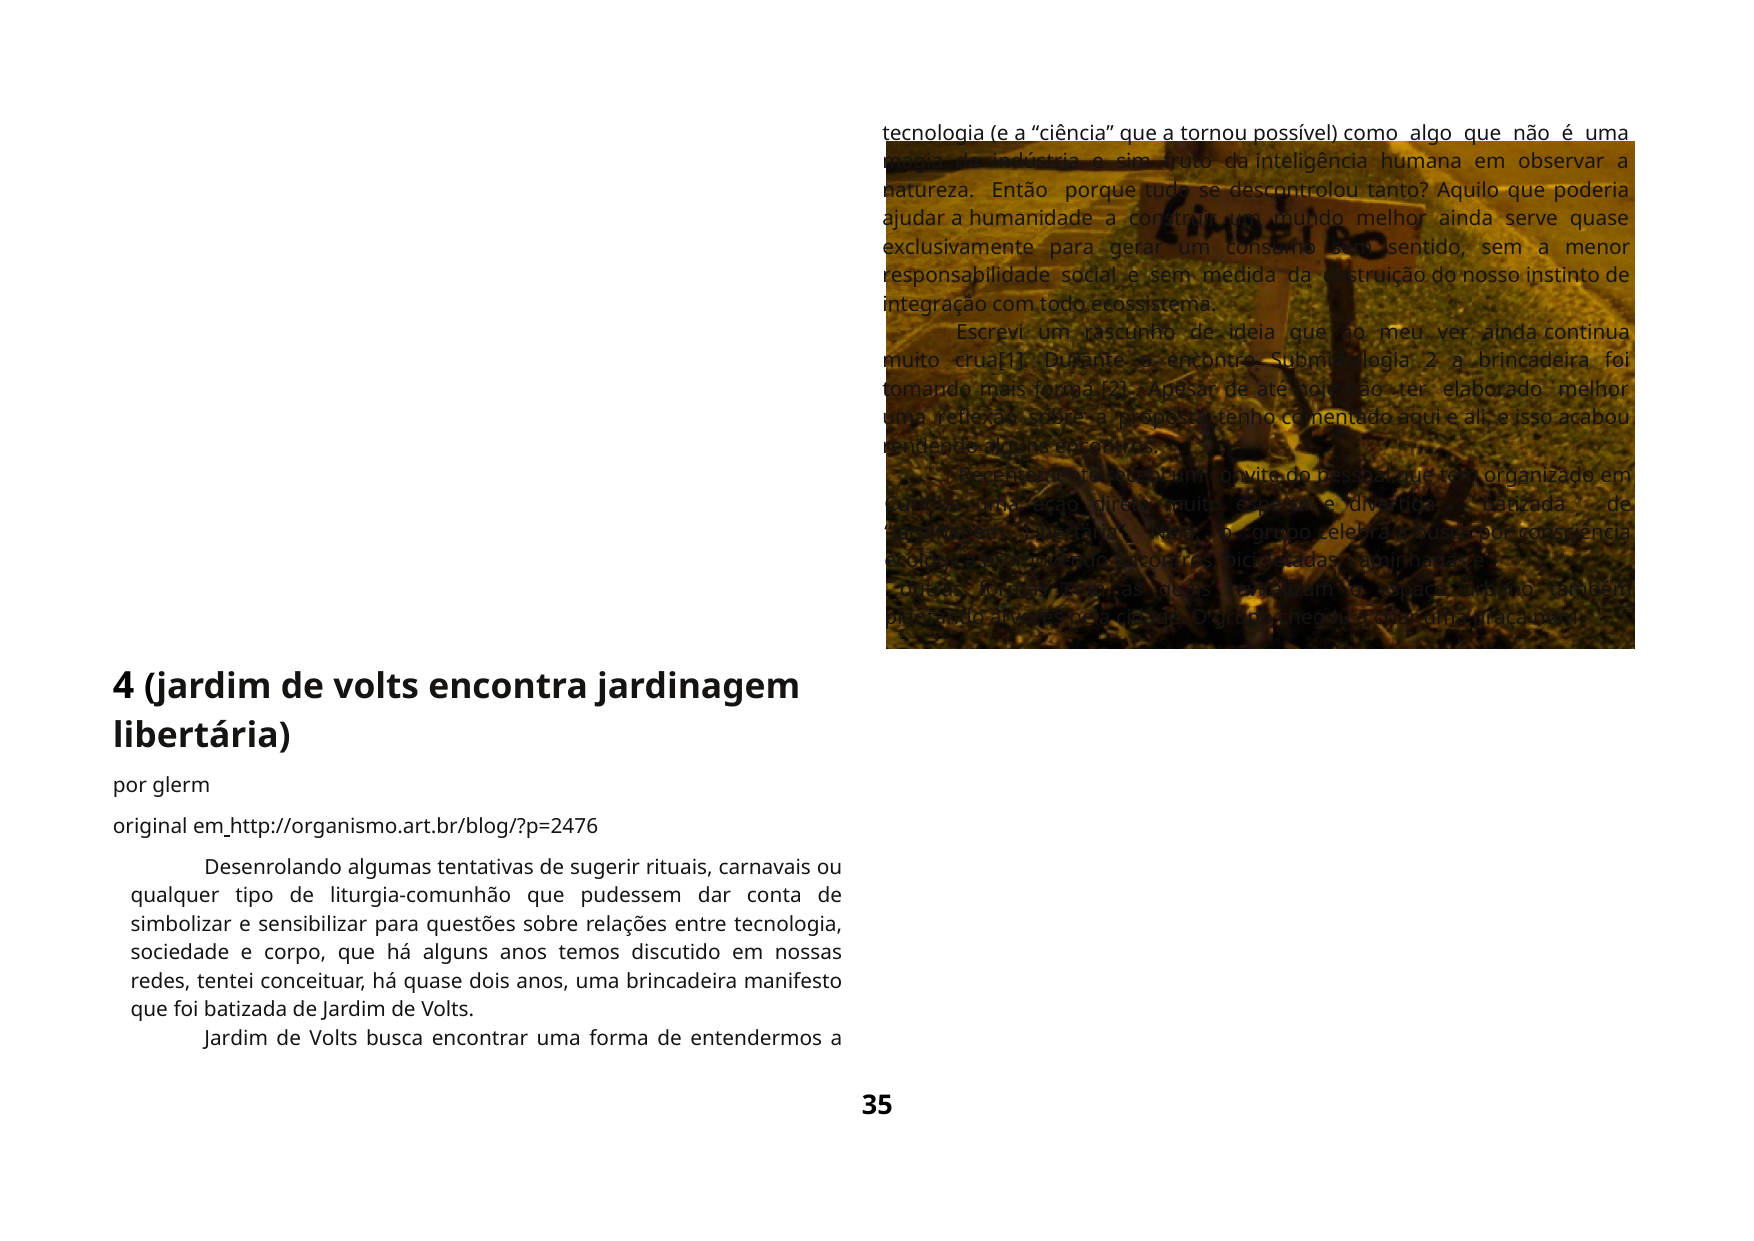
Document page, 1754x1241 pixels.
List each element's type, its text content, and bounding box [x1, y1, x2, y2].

picture [886, 141, 1635, 649]
text tecnologia (e a “ciência” que a tornou possível) como algo que não é uma magia da indústria e sim fruto da inteligência humana em observar a natureza. Então porque tudo se descontrolou tanto? Aquilo que poderia ajudar a humanidade a construir um mundo melhor ainda serve quase exclusivamente para gerar um consumo sem sentido, sem a menor responsabilidade social e sem medida da destruição do nosso instinto de integração com todo ecossistema. [882, 118, 1631, 317]
text por glerm [113, 770, 862, 799]
text 4 (jardim de volts encontra jardinagem libertária) [113, 658, 862, 758]
text Desenrolando algumas tentativas de sugerir rituais, carnavais ou qualquer tipo de liturgia-comunhão que pudessem dar conta de simbolizar e sensibilizar para questões sobre relações entre tecnologia, sociedade e corpo, que há alguns anos temos discutido em nossas redes, tentei conceituar, há quase dois anos, uma brincadeira manifesto que foi batizada de Jardim de Volts. [130, 852, 843, 1023]
text original em http://organismo.art.br/blog/?p=2476 [113, 811, 862, 839]
text Jardim de Volts busca encontrar uma forma de entendermos a [130, 1023, 843, 1051]
